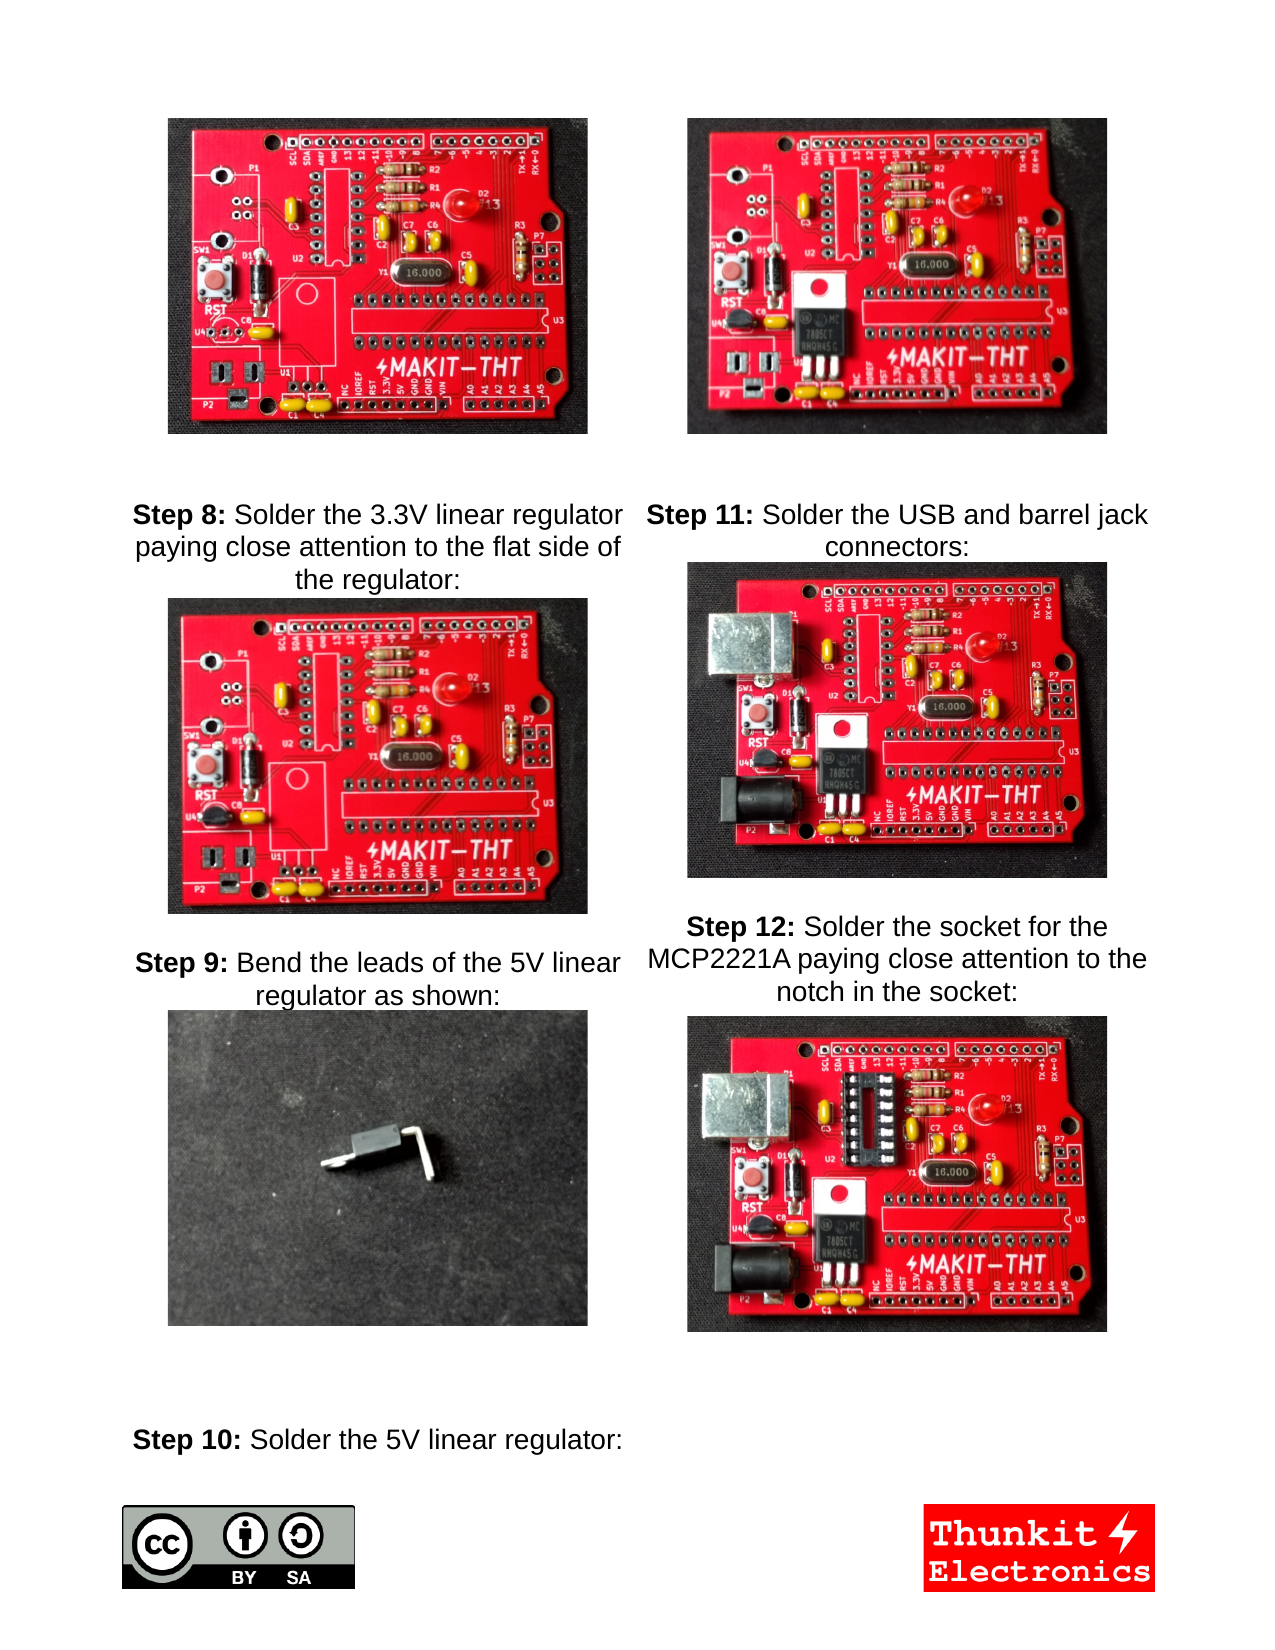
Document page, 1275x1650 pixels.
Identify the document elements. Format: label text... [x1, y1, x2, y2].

picture [687, 118, 1108, 434]
picture [167, 598, 588, 914]
text Step 11: Solder the USB and barrel jack connectors: [637, 498, 1157, 563]
text Step 12: Solder the socket for the MCP2221A paying close attention to the notch in the socket: [637, 910, 1157, 1007]
picture [167, 1010, 588, 1326]
picture [687, 562, 1108, 878]
picture [923, 1504, 1155, 1592]
text Step 9: Bend the leads of the 5V linear regulator as shown: [118, 946, 637, 1011]
picture [687, 1016, 1108, 1332]
picture [122, 1505, 355, 1589]
text Step 8: Solder the 3.3V linear regulator paying close attention to the flat side of the regulator: [118, 498, 637, 595]
text Step 10: Solder the 5V linear regulator: [118, 1423, 637, 1455]
picture [167, 118, 588, 434]
